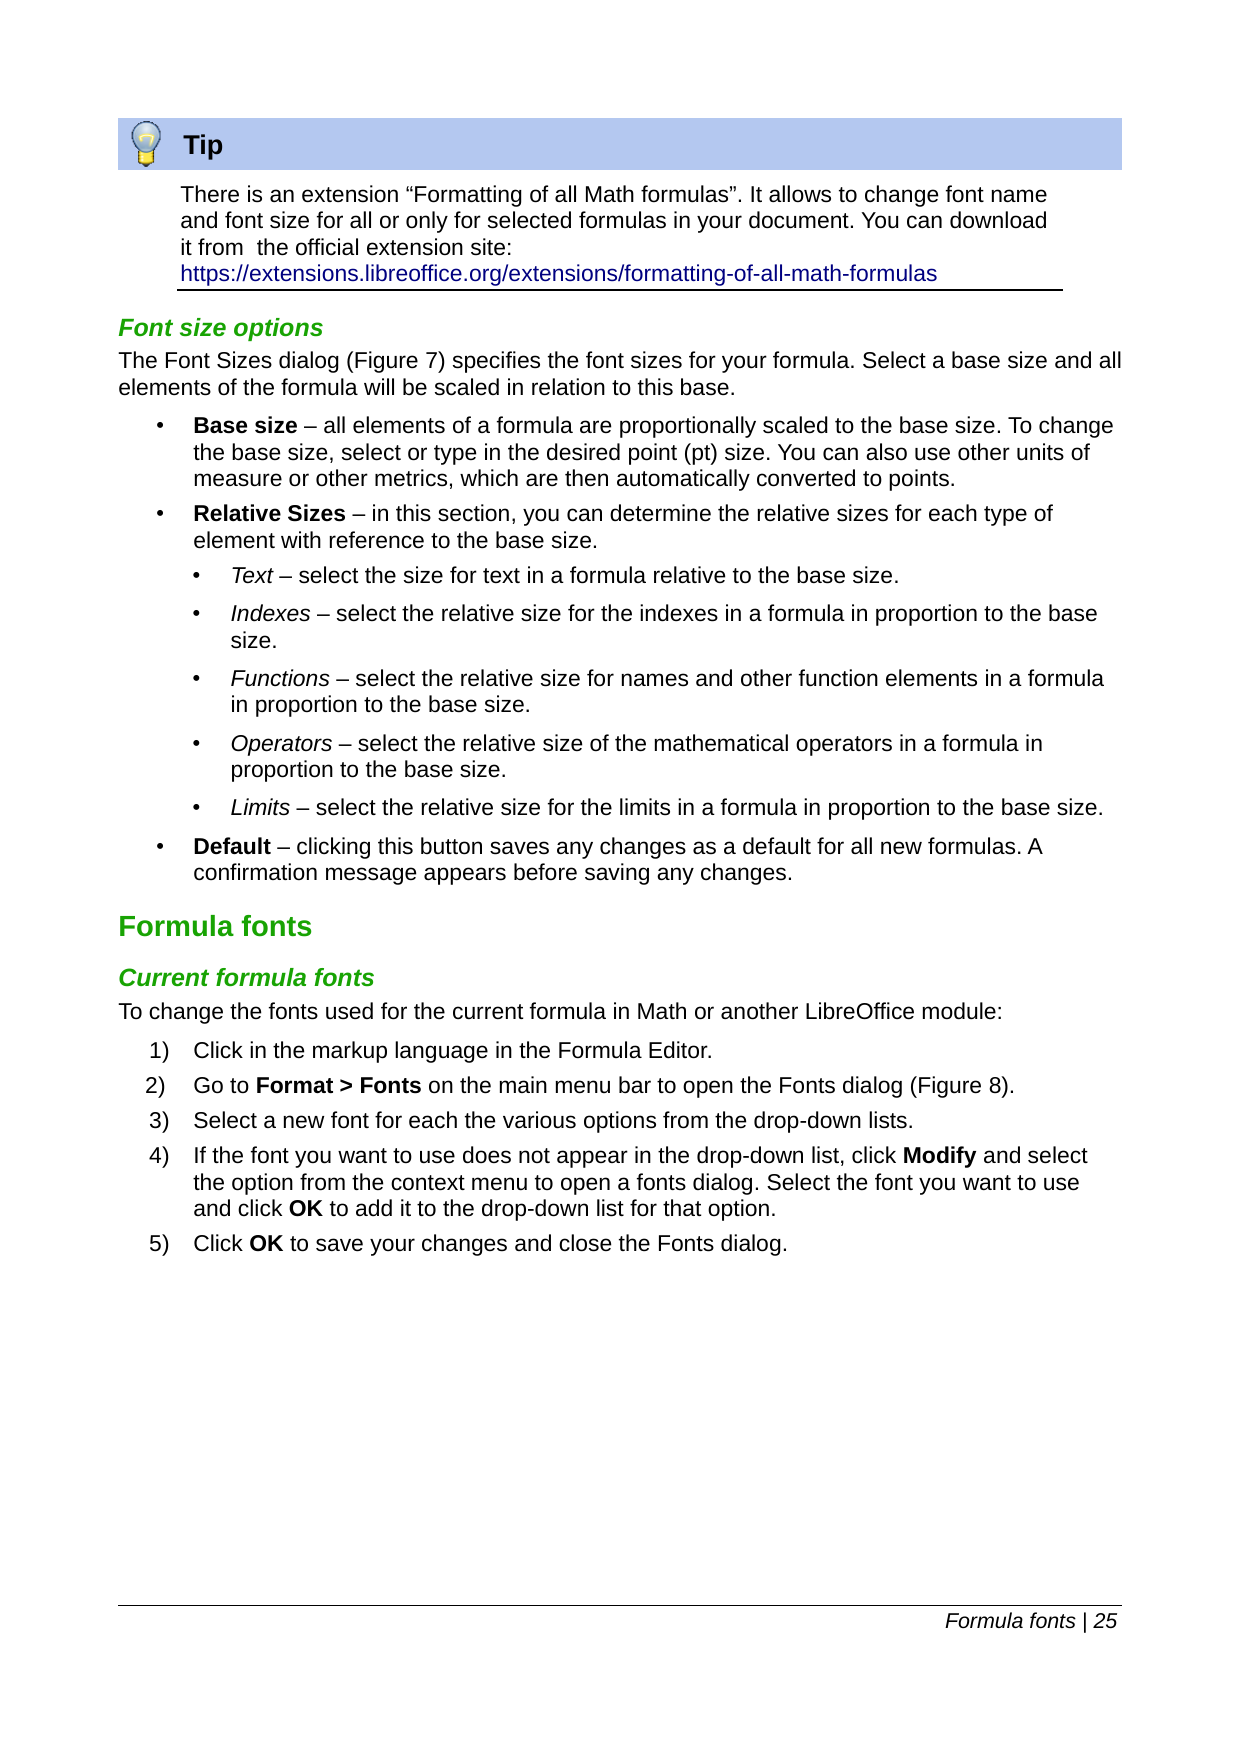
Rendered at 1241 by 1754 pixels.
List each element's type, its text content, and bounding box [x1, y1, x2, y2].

list Click OK to save your changes and close the Fonts dialog. [169, 1230, 1122, 1257]
list Relative Sizes – in this section, you can determine the relative sizes for each type of element with reference to the base size. [156, 500, 1122, 553]
text To change the fonts used for the current formula in Math or another LibreOffice module: [118, 998, 1122, 1024]
list Operators – select the relative size of the mathematical operators in a formula in proportion to the base size. [192, 729, 1122, 782]
list Default – clicking this button saves any changes as a default for all new formulas. A confirmation message appears before saving any changes. [156, 833, 1122, 885]
list Go to Format > Fonts on the main menu bar to open the Fonts dialog (Figure 8). [165, 1072, 1122, 1098]
subtitle Current formula fonts [118, 963, 1122, 992]
list Click in the markup language in the Formula Editor. [169, 1037, 1122, 1063]
subtitle Formula fonts [118, 909, 1122, 942]
list Limits – select the relative size for the limits in a formula in proportion to the base size. [192, 794, 1122, 821]
subtitle Font size options [118, 312, 1122, 341]
list Select a new font for each the various options from the drop-down lists. [169, 1107, 1122, 1133]
list If the font you want to use does not appear in the drop-down list, click Modify and select the option from the context menu to open a fonts dialog. Select the font you want to use and click OK to add it to the drop-down list for that option. [169, 1142, 1122, 1221]
text There is an extension “Formatting of all Math formulas”. It allows to change font name and font size for all or only for selected formulas in your document. You can download it from the official extension site: https://extensions.libreoffice.org/extensions/formatting-of-all-math-formulas [177, 178, 1063, 289]
list Text – select the size for text in a formula relative to the base size. [192, 562, 1122, 588]
text The Font Sizes dialog (Figure 7) specifies the font sizes for your formula. Select a base size and all elements of the formula will be scaled in relation to this base. [118, 347, 1122, 400]
list Base size – all elements of a formula are proportionally scaled to the base size. To change the base size, select or type in the desired point (pt) size. You can also use other units of measure or other metrics, which are then automatically converted to points. [156, 412, 1122, 491]
list Indexes – select the relative size for the indexes in a formula in proportion to the base size. [192, 600, 1122, 653]
subtitle Tip [118, 118, 1122, 170]
picture [119, 119, 170, 170]
list Functions – select the relative size for names and other function elements in a formula in proportion to the base size. [192, 665, 1122, 718]
